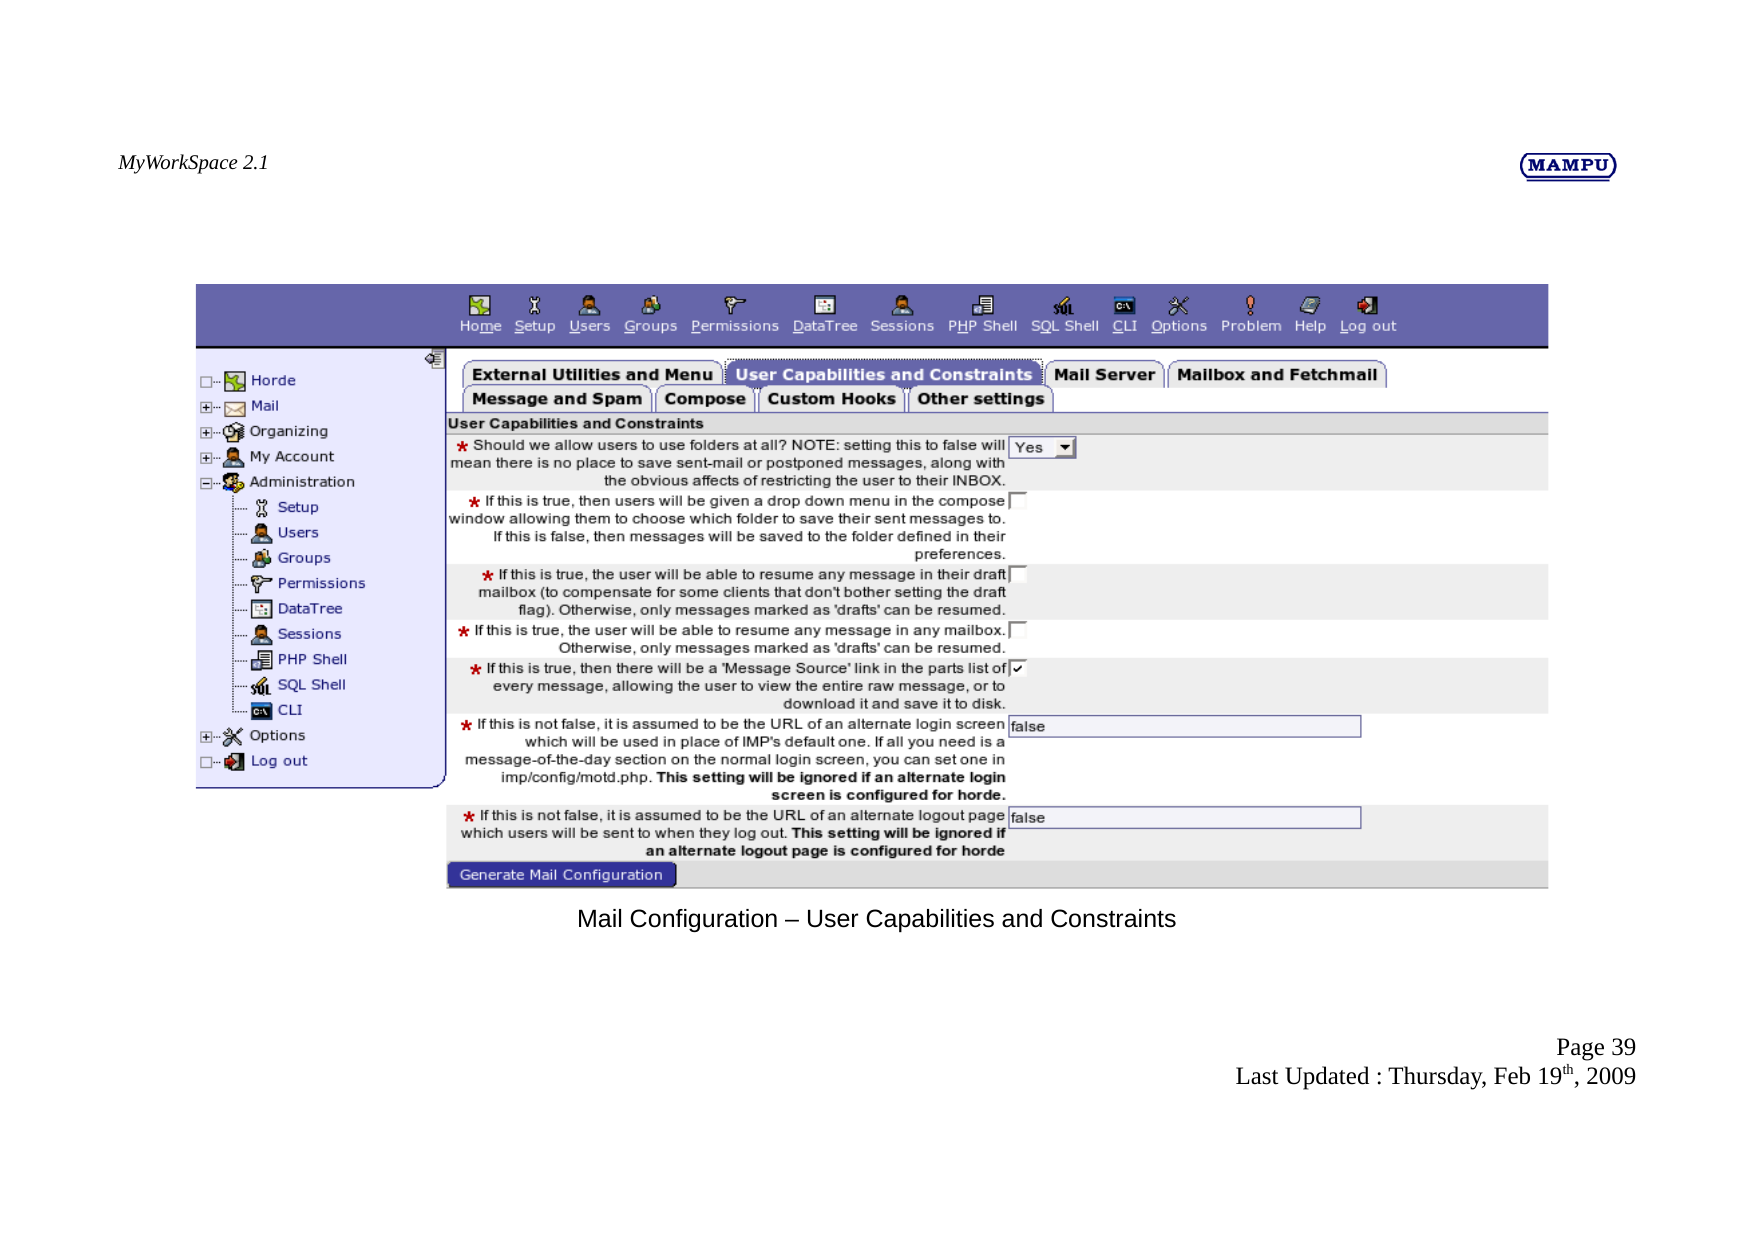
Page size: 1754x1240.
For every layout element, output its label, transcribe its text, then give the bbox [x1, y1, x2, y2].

picture [195, 284, 1549, 890]
text Mail Configuration – User Capabilities and Constraints [118, 295, 1636, 933]
picture [1517, 150, 1622, 183]
